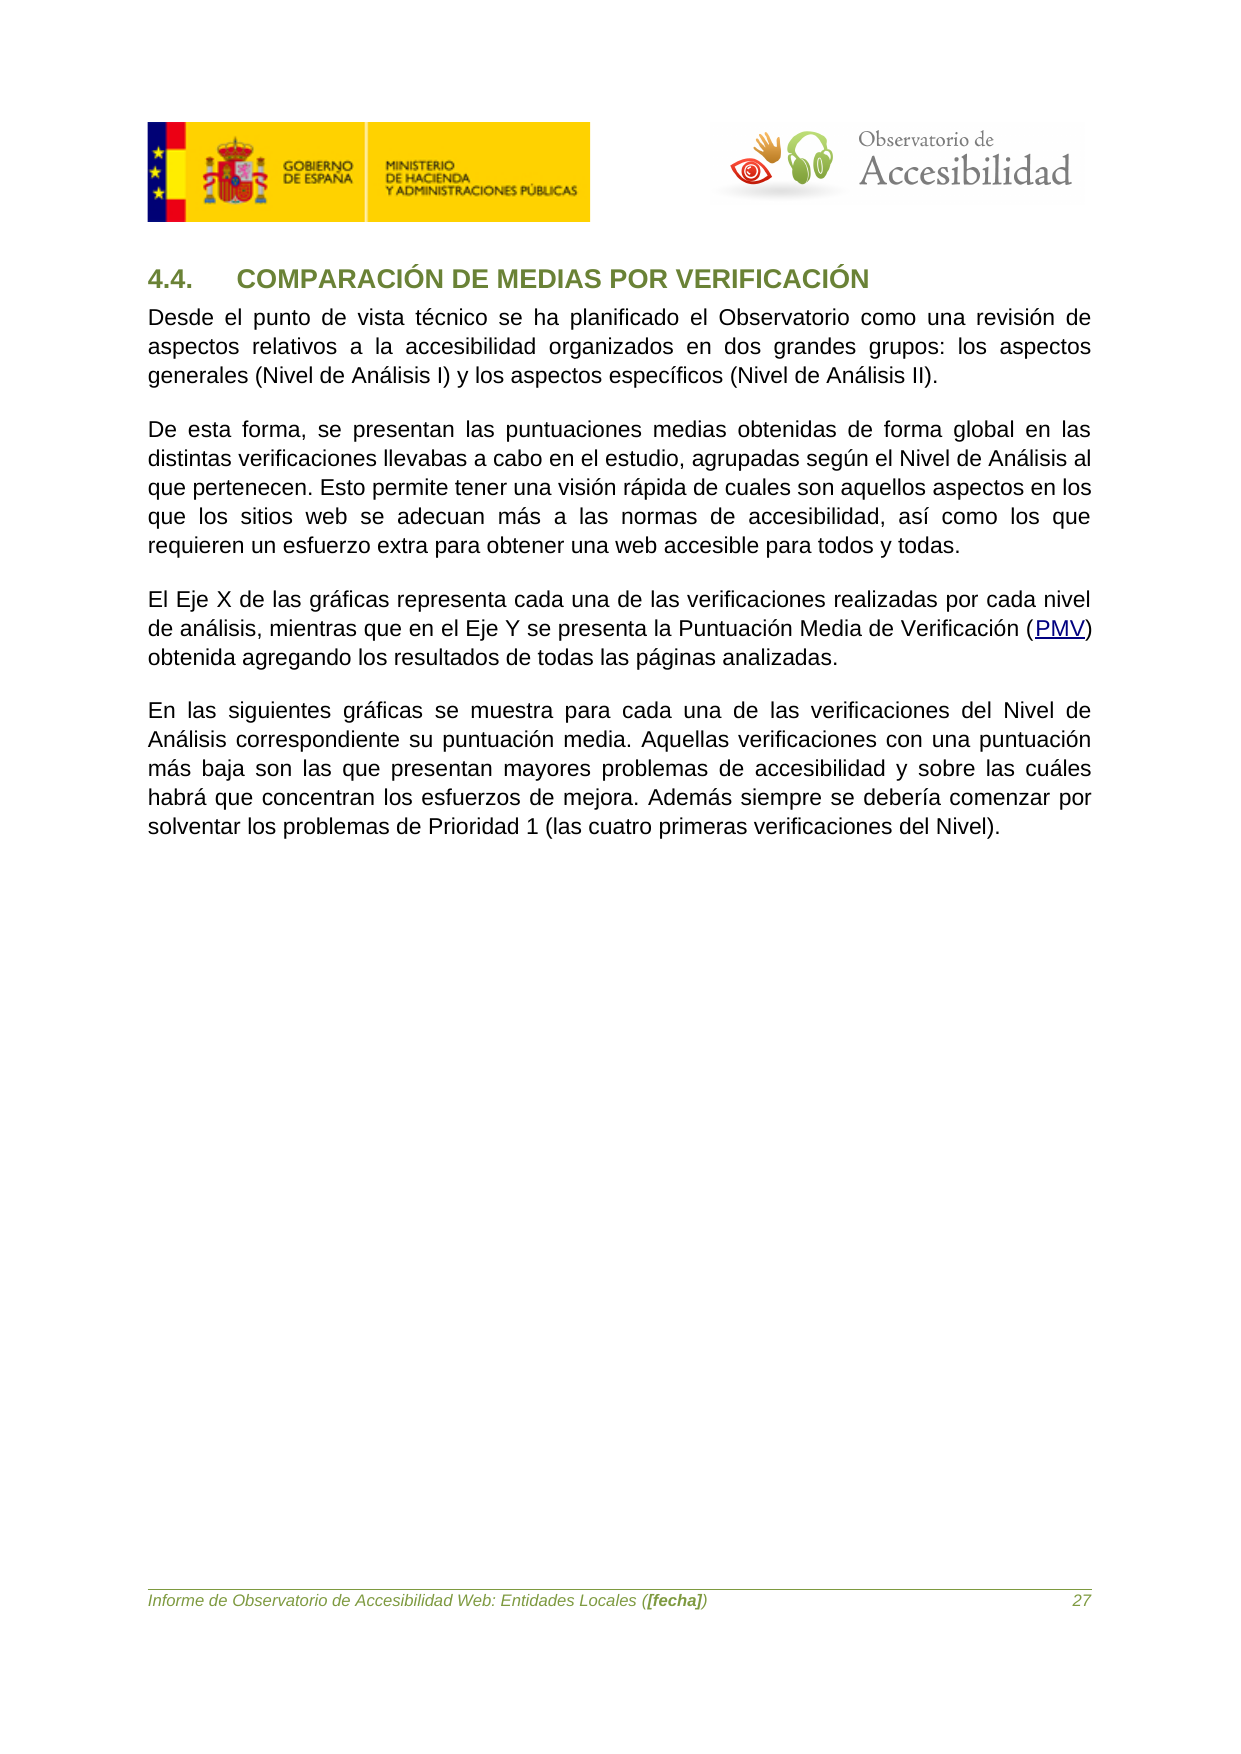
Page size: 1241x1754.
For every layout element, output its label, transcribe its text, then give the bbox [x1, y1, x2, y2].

text El Eje X de las gráficas representa cada una de las verificaciones realizadas por cada nivel de análisis, mientras que en el Eje Y se presenta la Puntuación Media de Verificación (PMV) obtenida agregando los resultados de todas las páginas analizadas. [148, 586, 1092, 670]
text Desde el punto de vista técnico se ha planificado el Observatorio como una revisión de aspectos relativos a la accesibilidad organizados en dos grandes grupos: los aspectos generales (Nivel de Análisis I) y los aspectos específicos (Nivel de Análisis II). [148, 304, 1092, 388]
picture [710, 122, 1086, 205]
text En las siguientes gráficas se muestra para cada una de las verificaciones del Nivel de Análisis correspondiente su puntuación media. Aquellas verificaciones con una puntuación más baja son las que presentan mayores problemas de accesibilidad y sobre las cuáles habrá que concentran los esfuerzos de mejora. Además siempre se debería comenzar por solventar los problemas de Prioridad 1 (las cuatro primeras verificaciones del Nivel). [148, 697, 1092, 839]
picture [147, 122, 591, 222]
text De esta forma, se presentan las puntuaciones medias obtenidas de forma global en las distintas verificaciones llevabas a cabo en el estudio, agrupadas según el Nivel de Análisis al que pertenecen. Esto permite tener una visión rápida de cuales son aquellos aspectos en los que los sitios web se adecuan más a las normas de accesibilidad, así como los que requieren un esfuerzo extra para obtener una web accesible para todos y todas. [148, 416, 1092, 558]
subtitle Comparación de medias por verificación [148, 263, 1092, 294]
